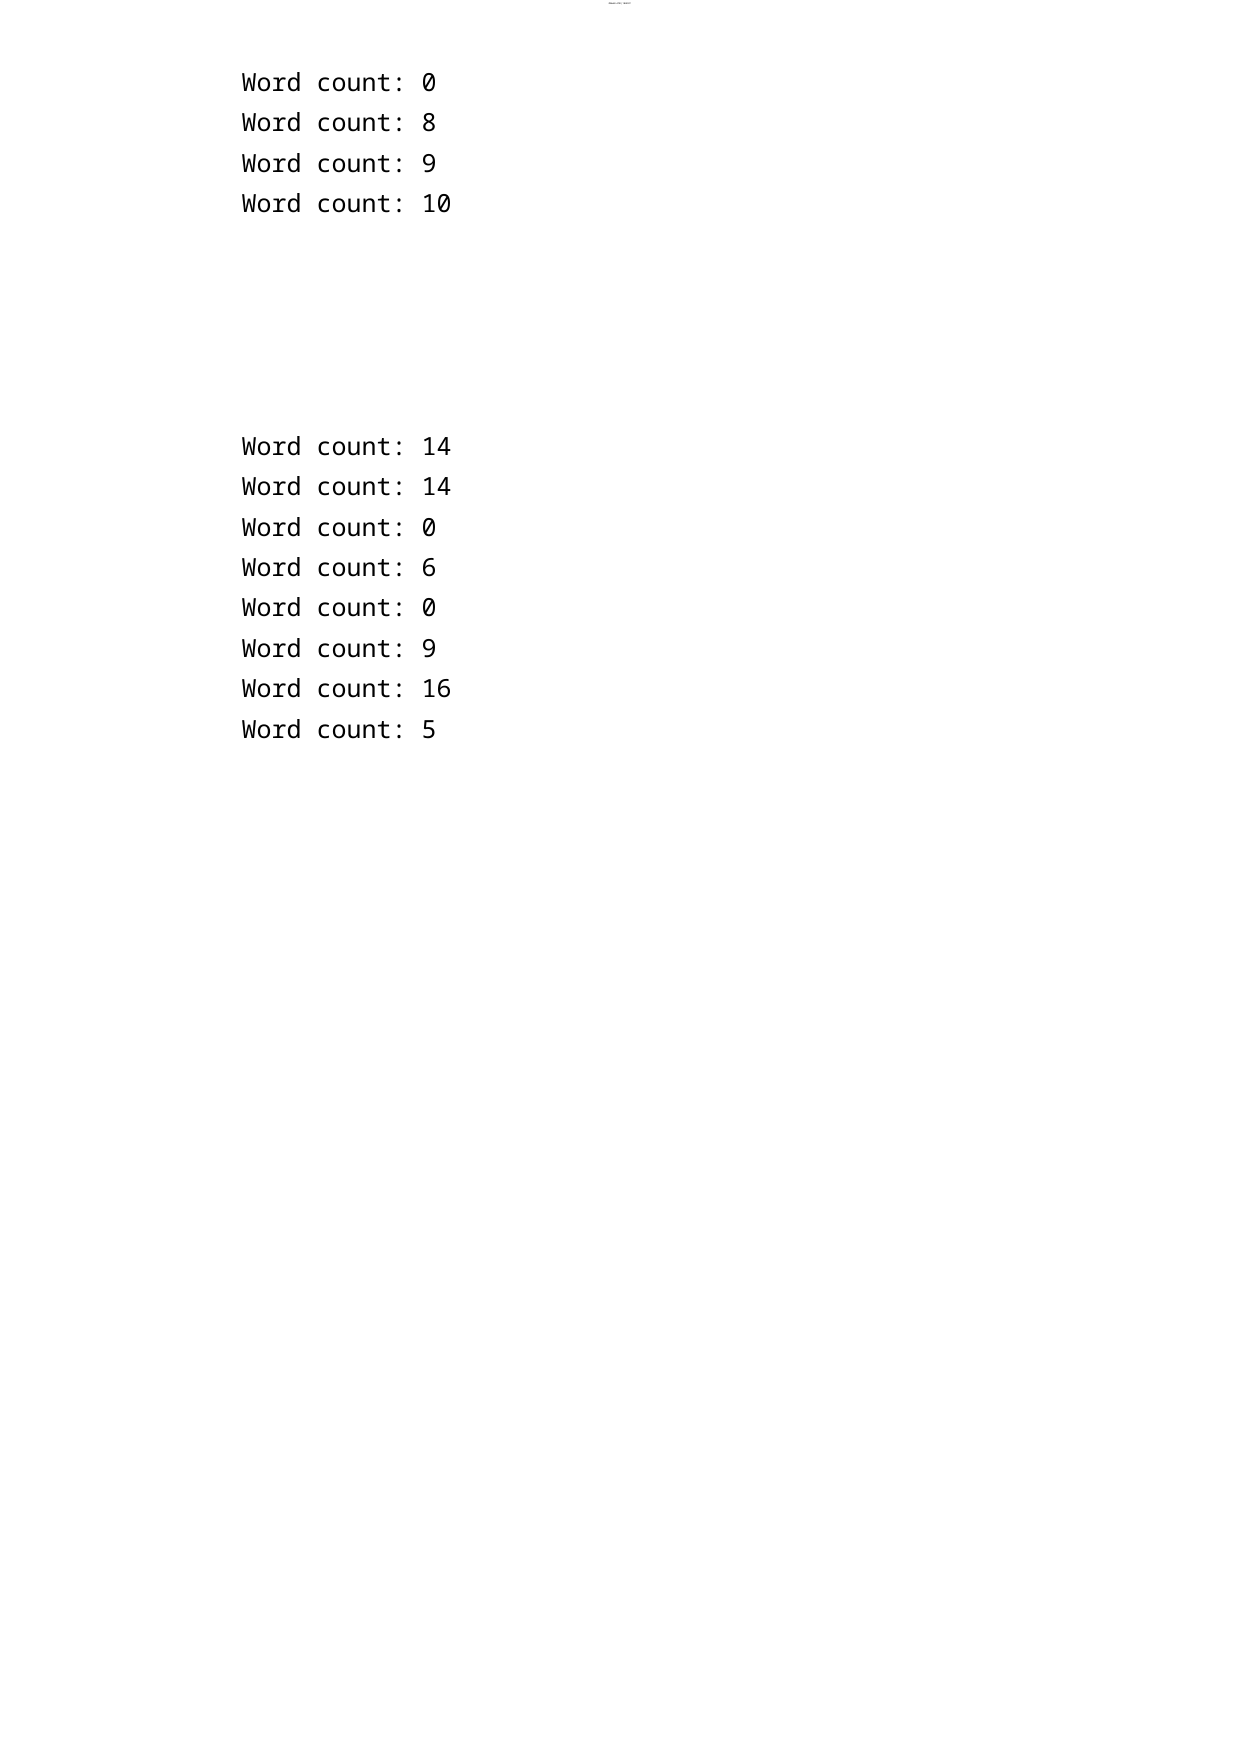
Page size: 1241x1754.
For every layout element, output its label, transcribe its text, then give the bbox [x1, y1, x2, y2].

text Word count: 0 [241, 590, 1080, 624]
text Word count: 0 [241, 509, 1080, 543]
text Word count: 5 [241, 711, 1080, 745]
text Word count: 14 [241, 428, 1080, 462]
text Word count: 16 [241, 671, 1080, 705]
text Word count: 8 [241, 105, 1080, 139]
text Word count: 0 [241, 64, 1080, 99]
text Word count: 10 [241, 186, 1080, 220]
text Word count: 9 [241, 145, 1080, 179]
text Word count: 14 [241, 469, 1080, 503]
text Word count: 6 [241, 549, 1080, 584]
text Word count: 9 [241, 630, 1080, 664]
